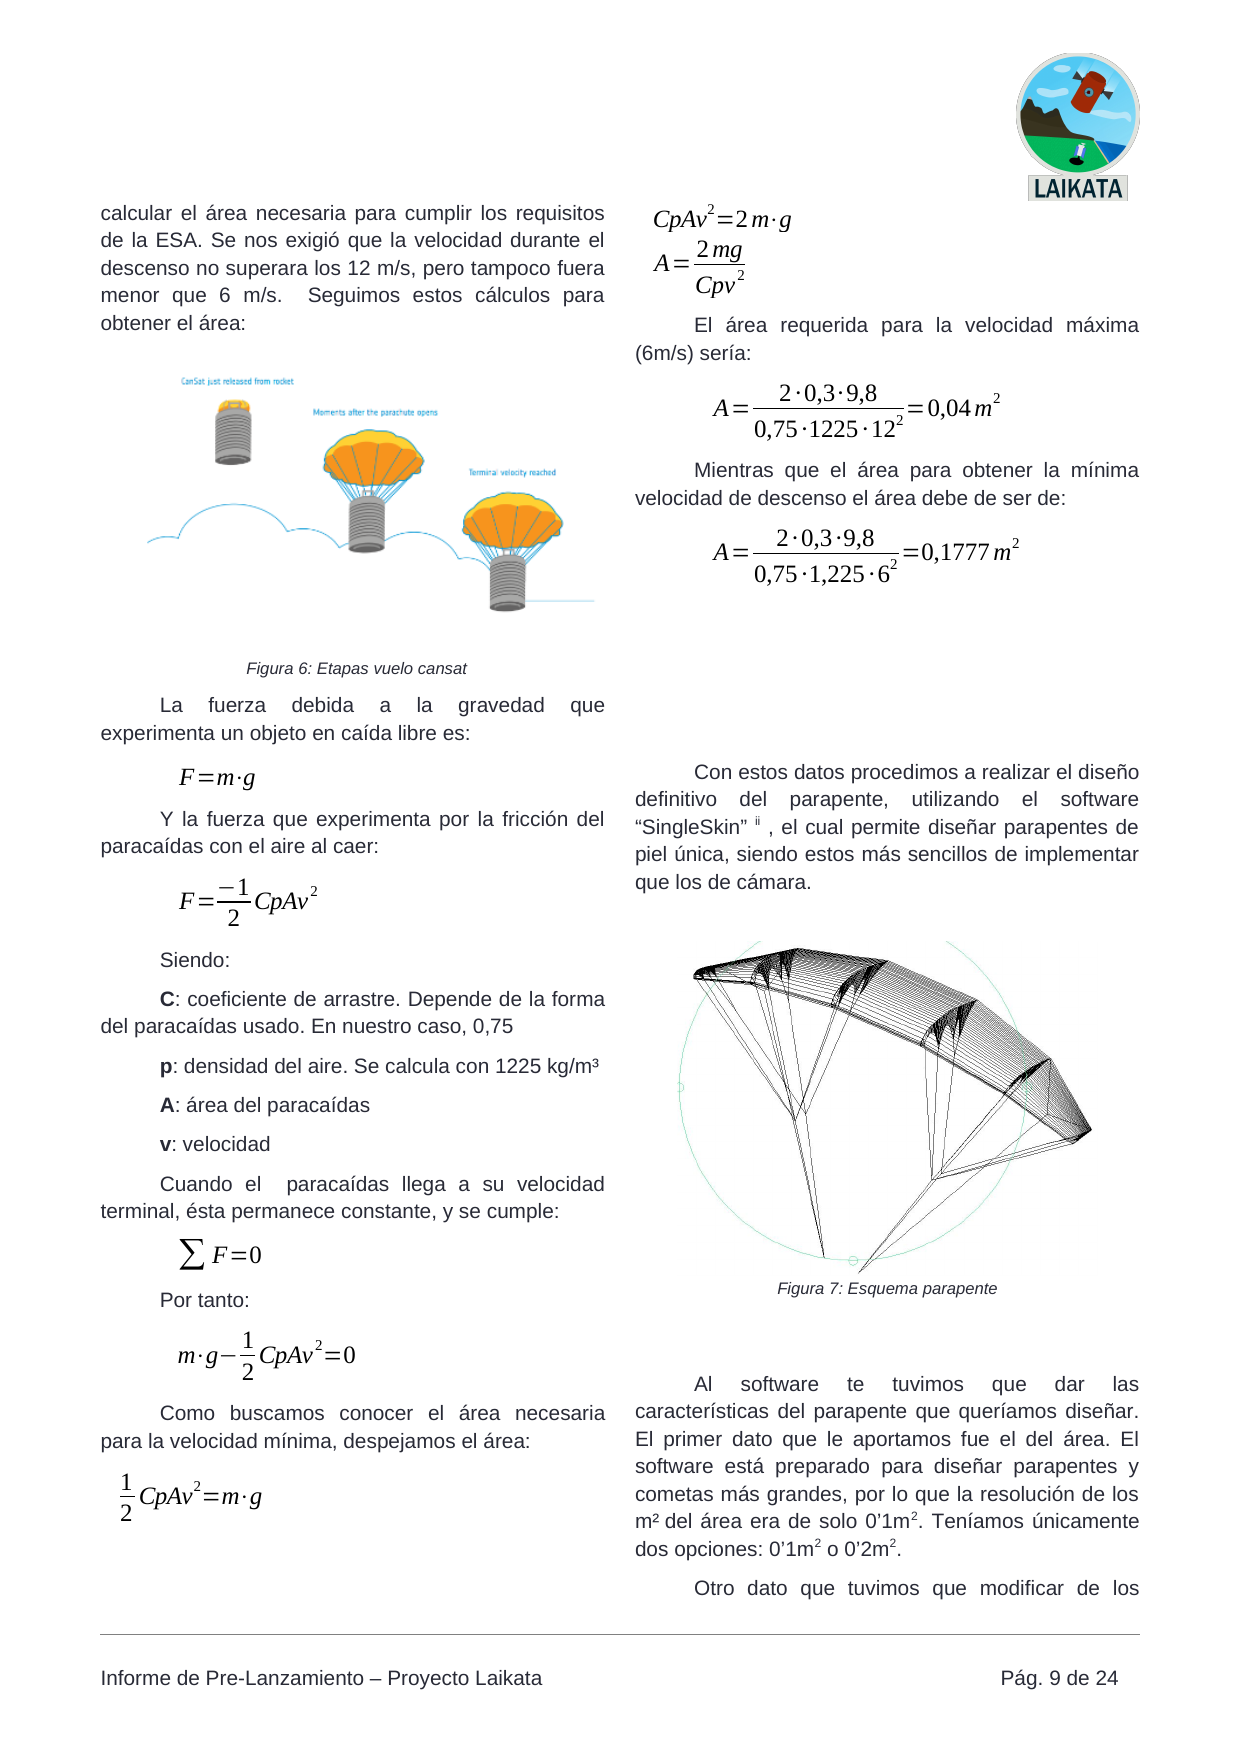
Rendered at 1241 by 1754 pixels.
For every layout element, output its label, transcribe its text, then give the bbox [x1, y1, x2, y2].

picture [1016, 53, 1140, 201]
text Como buscamos conocer el área necesaria para la velocidad mínima, despejamos el área: [100, 1401, 605, 1453]
text Por tanto: [100, 1288, 605, 1312]
text A: área del paracaídas [100, 1093, 605, 1117]
text Cuando el paracaídas llega a su velocidad terminal, ésta permanece constante, y se cumple: [100, 1171, 605, 1223]
text El área requerida para la velocidad máxima (6m/s) sería: [635, 313, 1140, 365]
text La fuerza debida a la gravedad que experimenta un objeto en caída libre es: [100, 350, 605, 744]
text Figura 6: Etapas vuelo cansat [104, 350, 609, 678]
text Y la fuerza que experimenta por la fricción del paracaídas con el aire al caer: [100, 807, 605, 858]
text v: velocidad [100, 1132, 605, 1156]
text calcular el área necesaria para cumplir los requisitos de la ESA. Se nos exigió que la velocidad durante el descenso no superara los 12 m/s, pero tampoco fuera menor que 6 m/s. Seguimos estos cálculos para obtener el área: [100, 201, 605, 334]
text Figura 7: Esquema parapente [669, 942, 1106, 1298]
text C: coeficiente de arrastre. Depende de la forma del paracaídas usado. En nuestro caso, 0,75 [100, 987, 605, 1038]
text Con estos datos procedimos a realizar el diseño definitivo del parapente, utilizando el software “SingleSkin” , el cual permite diseñar parapentes de piel única, siendo estos más sencillos de implementar que los de cámara. [635, 759, 1140, 893]
text Siendo: [100, 948, 605, 972]
picture [677, 941, 1098, 1276]
text p: densidad del aire. Se calcula con 1225 kg/m³ [100, 1054, 605, 1078]
picture [114, 362, 599, 656]
text Al software te tuvimos que dar las características del parapente que queríamos diseñar. El primer dato que le aportamos fue el del área. El software está preparado para diseñar parapentes y cometas más grandes, por lo que la resolución de los m² del área era de solo 0’1m2. Teníamos únicamente dos opciones: 0’1m2 o 0’2m2. [635, 1372, 1140, 1561]
text Mientras que el área para obtener la mínima velocidad de descenso el área debe de ser de: [635, 458, 1140, 509]
text Otro dato que tuvimos que modificar de los [635, 1576, 1140, 1600]
